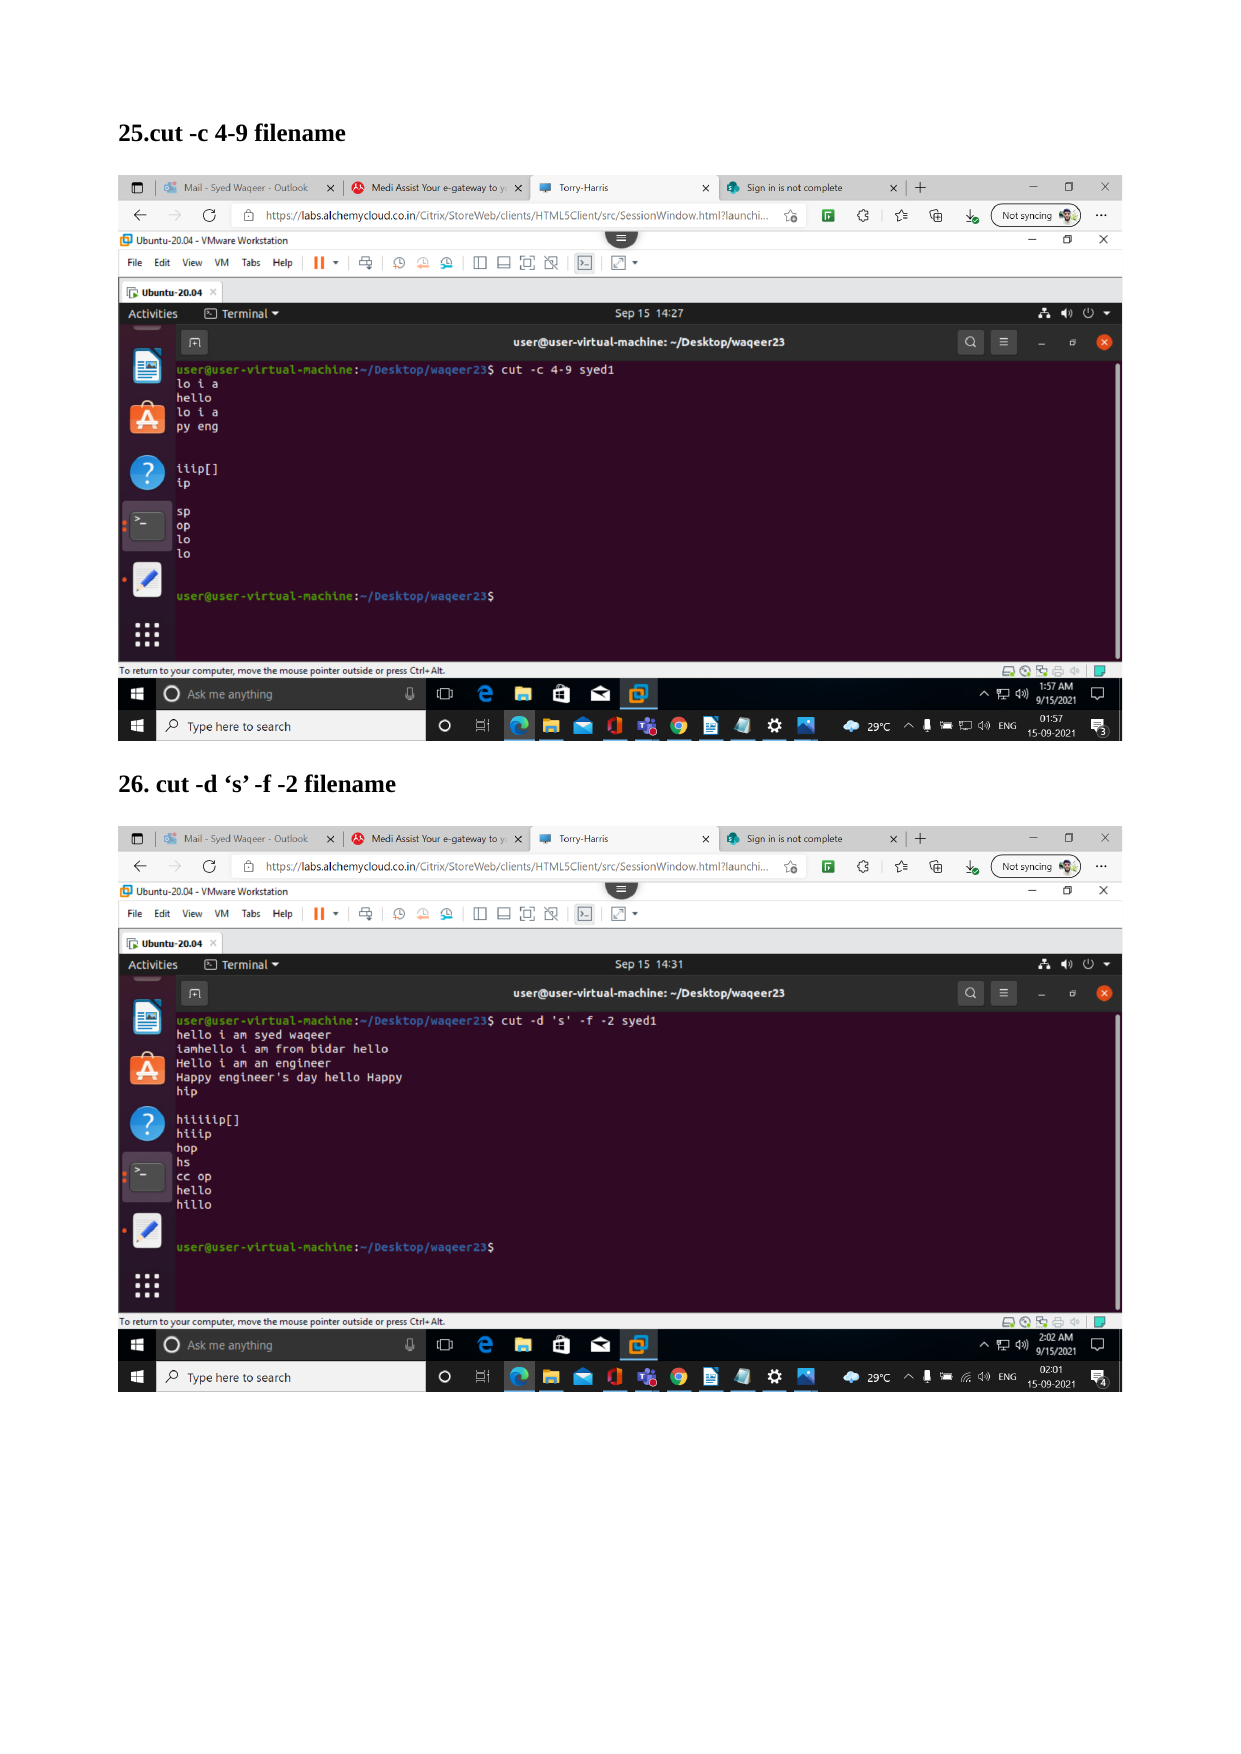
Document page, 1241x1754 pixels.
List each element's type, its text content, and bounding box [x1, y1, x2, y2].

picture [118, 826, 1123, 1392]
text 26. cut -d ‘s’ -f -2 filename [118, 769, 1122, 798]
picture [118, 175, 1123, 741]
text 25.cut -c 4-9 filename [118, 118, 1122, 147]
